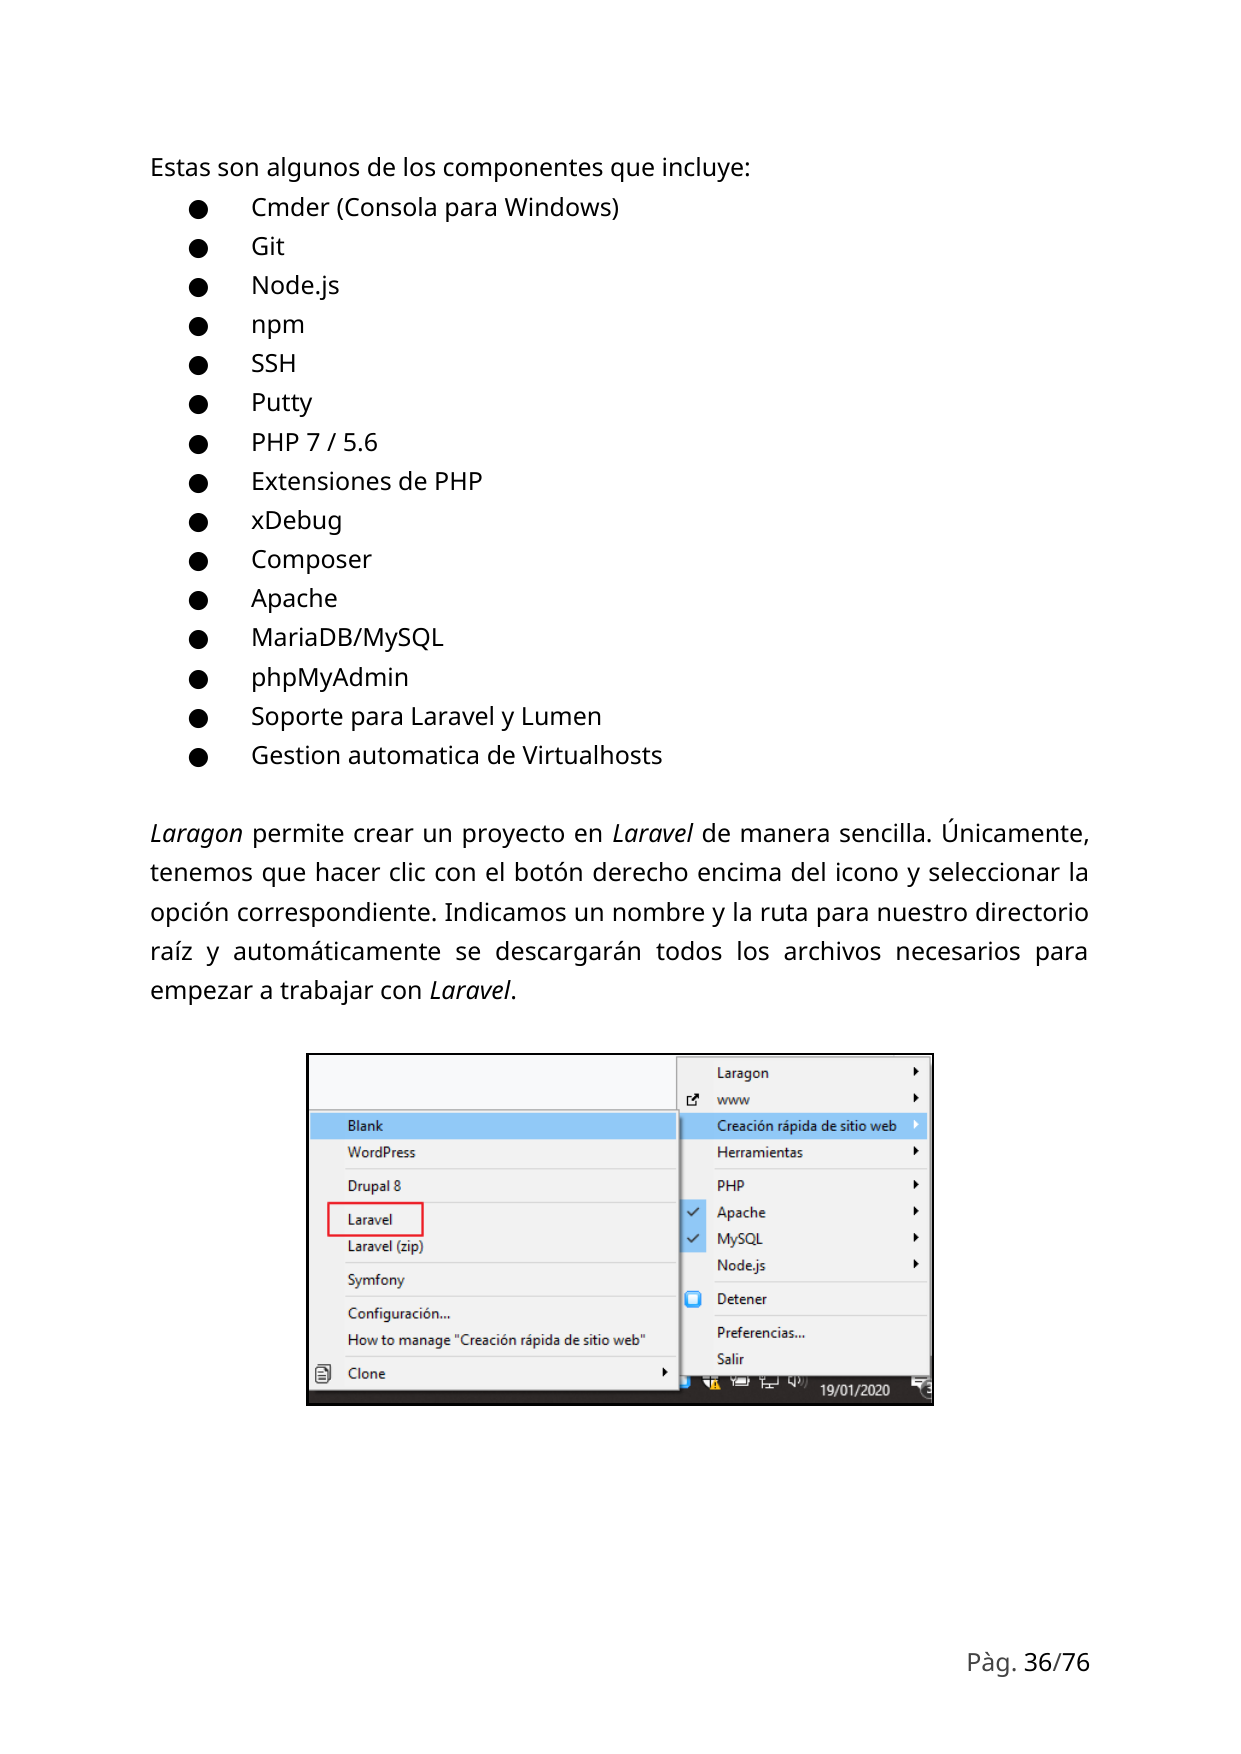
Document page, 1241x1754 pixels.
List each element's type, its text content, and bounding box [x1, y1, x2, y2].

list Git [187, 228, 1090, 262]
text Estas son algunos de los componentes que incluye: [150, 150, 1090, 184]
list Node.js [187, 267, 1090, 302]
text Laragon permite crear un proyecto en Laravel de manera sencilla. Únicamente, tenemos que hacer clic con el botón derecho encima del icono y seleccionar la opción correspondiente. Indicamos un nombre y la ruta para nuestro directorio raíz y automáticamente se descargarán todos los archivos necesarios para empezar a trabajar con Laravel. [150, 816, 1090, 1007]
list Extensiones de PHP [187, 463, 1090, 497]
list Gestion automatica de Virtualhosts [187, 737, 1090, 772]
list Composer [187, 542, 1090, 576]
list Soporte para Laravel y Lumen [187, 698, 1090, 732]
list Apache [187, 581, 1090, 615]
list xDebug [187, 502, 1090, 537]
list npm [187, 307, 1090, 341]
picture [309, 1055, 932, 1403]
list Putty [187, 385, 1090, 419]
list PHP 7 / 5.6 [187, 424, 1090, 458]
list MariaDB/MySQL [187, 620, 1090, 654]
list phpMyAdmin [187, 659, 1090, 693]
list SSH [187, 346, 1090, 380]
list Cmder (Consola para Windows) [187, 189, 1090, 223]
